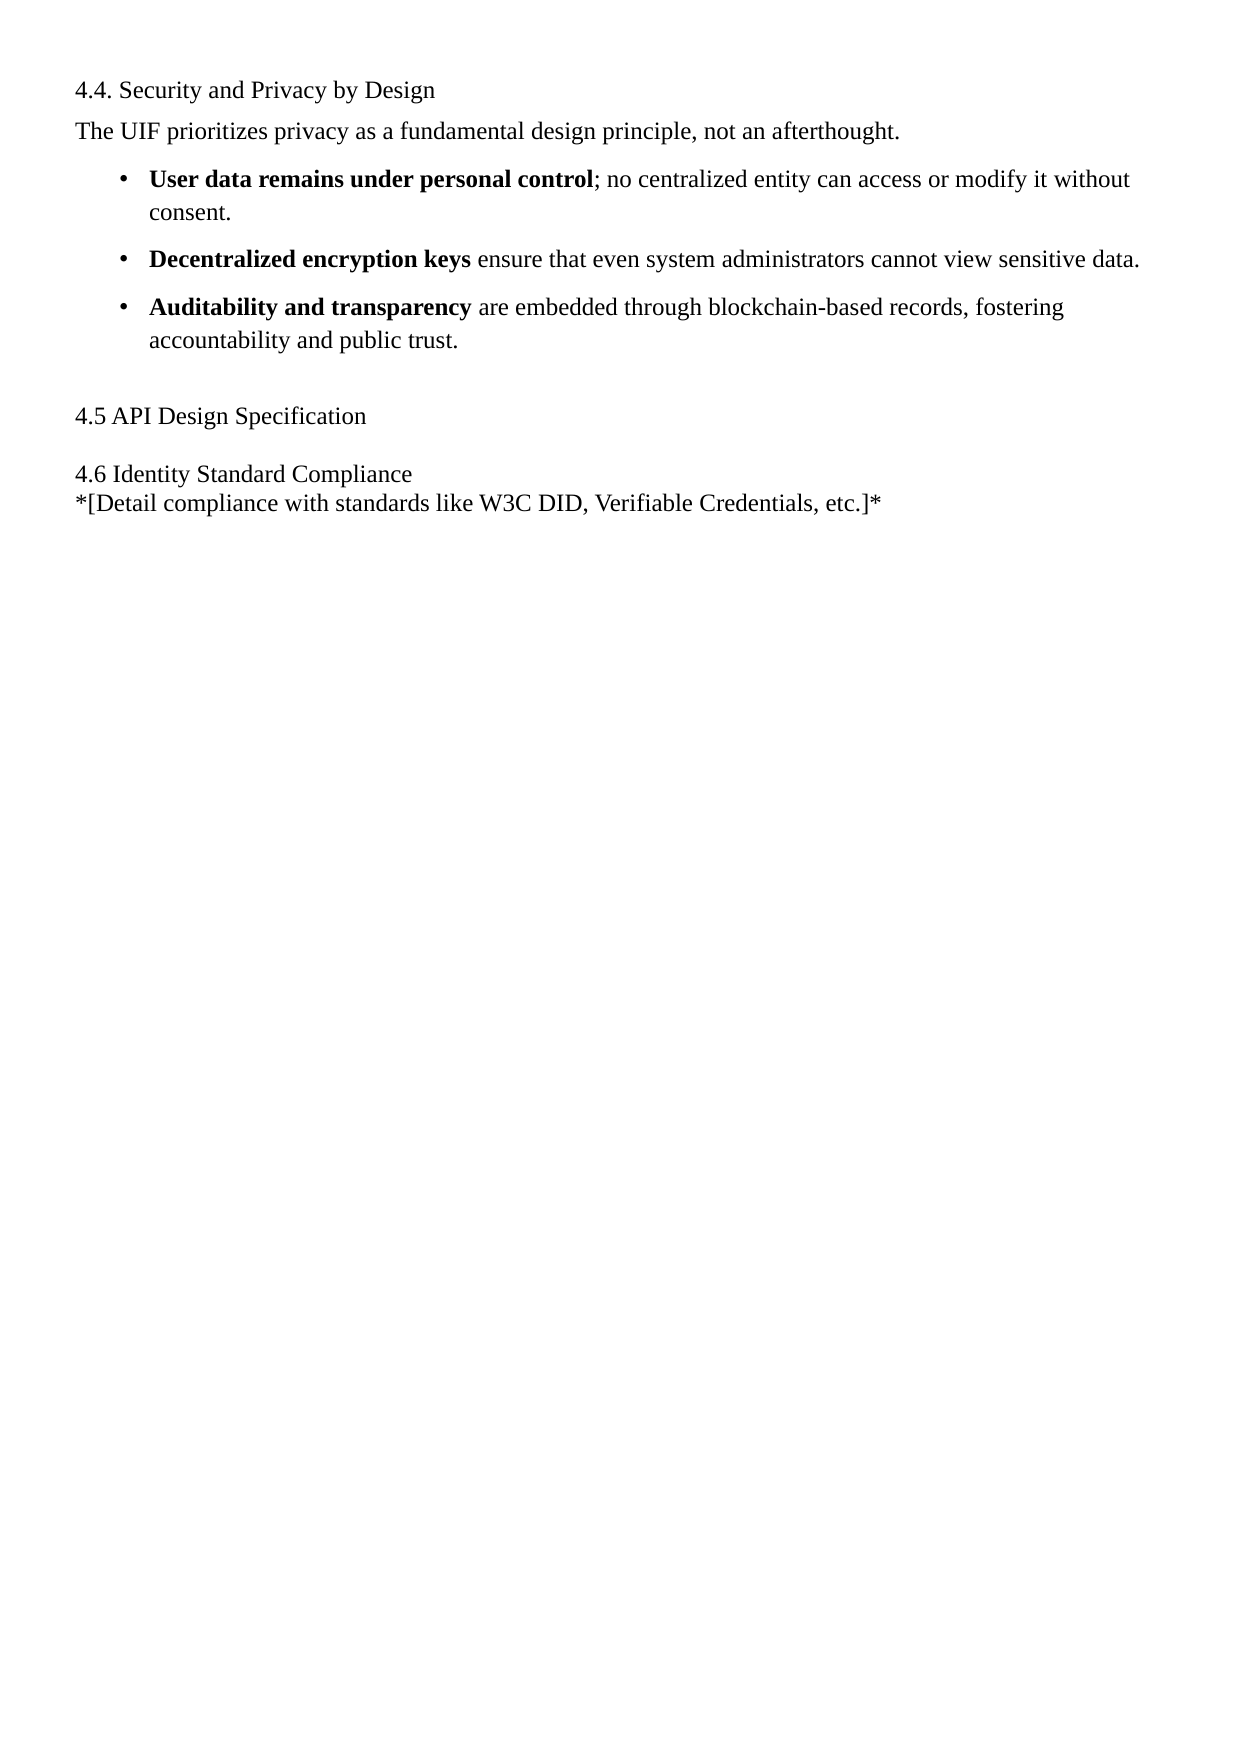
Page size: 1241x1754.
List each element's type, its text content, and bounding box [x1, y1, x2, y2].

list Auditability and transparency are embedded through blockchain-based records, fostering accountability and public trust. [119, 292, 1166, 354]
list Decentralized encryption keys ensure that even system administrators cannot view sensitive data. [119, 244, 1166, 273]
list User data remains under personal control; no centralized entity can access or modify it without consent. [119, 164, 1166, 226]
text 4.6 Identity Standard Compliance [75, 459, 1166, 488]
text *[Detail compliance with standards like W3C DID, Verifiable Credentials, etc.]* [75, 488, 1166, 516]
text 4.5 API Design Specification [75, 401, 1166, 430]
subtitle 4.4. Security and Privacy by Design [75, 75, 1166, 104]
text The UIF prioritizes privacy as a fundamental design principle, not an afterthought. [75, 116, 1166, 145]
